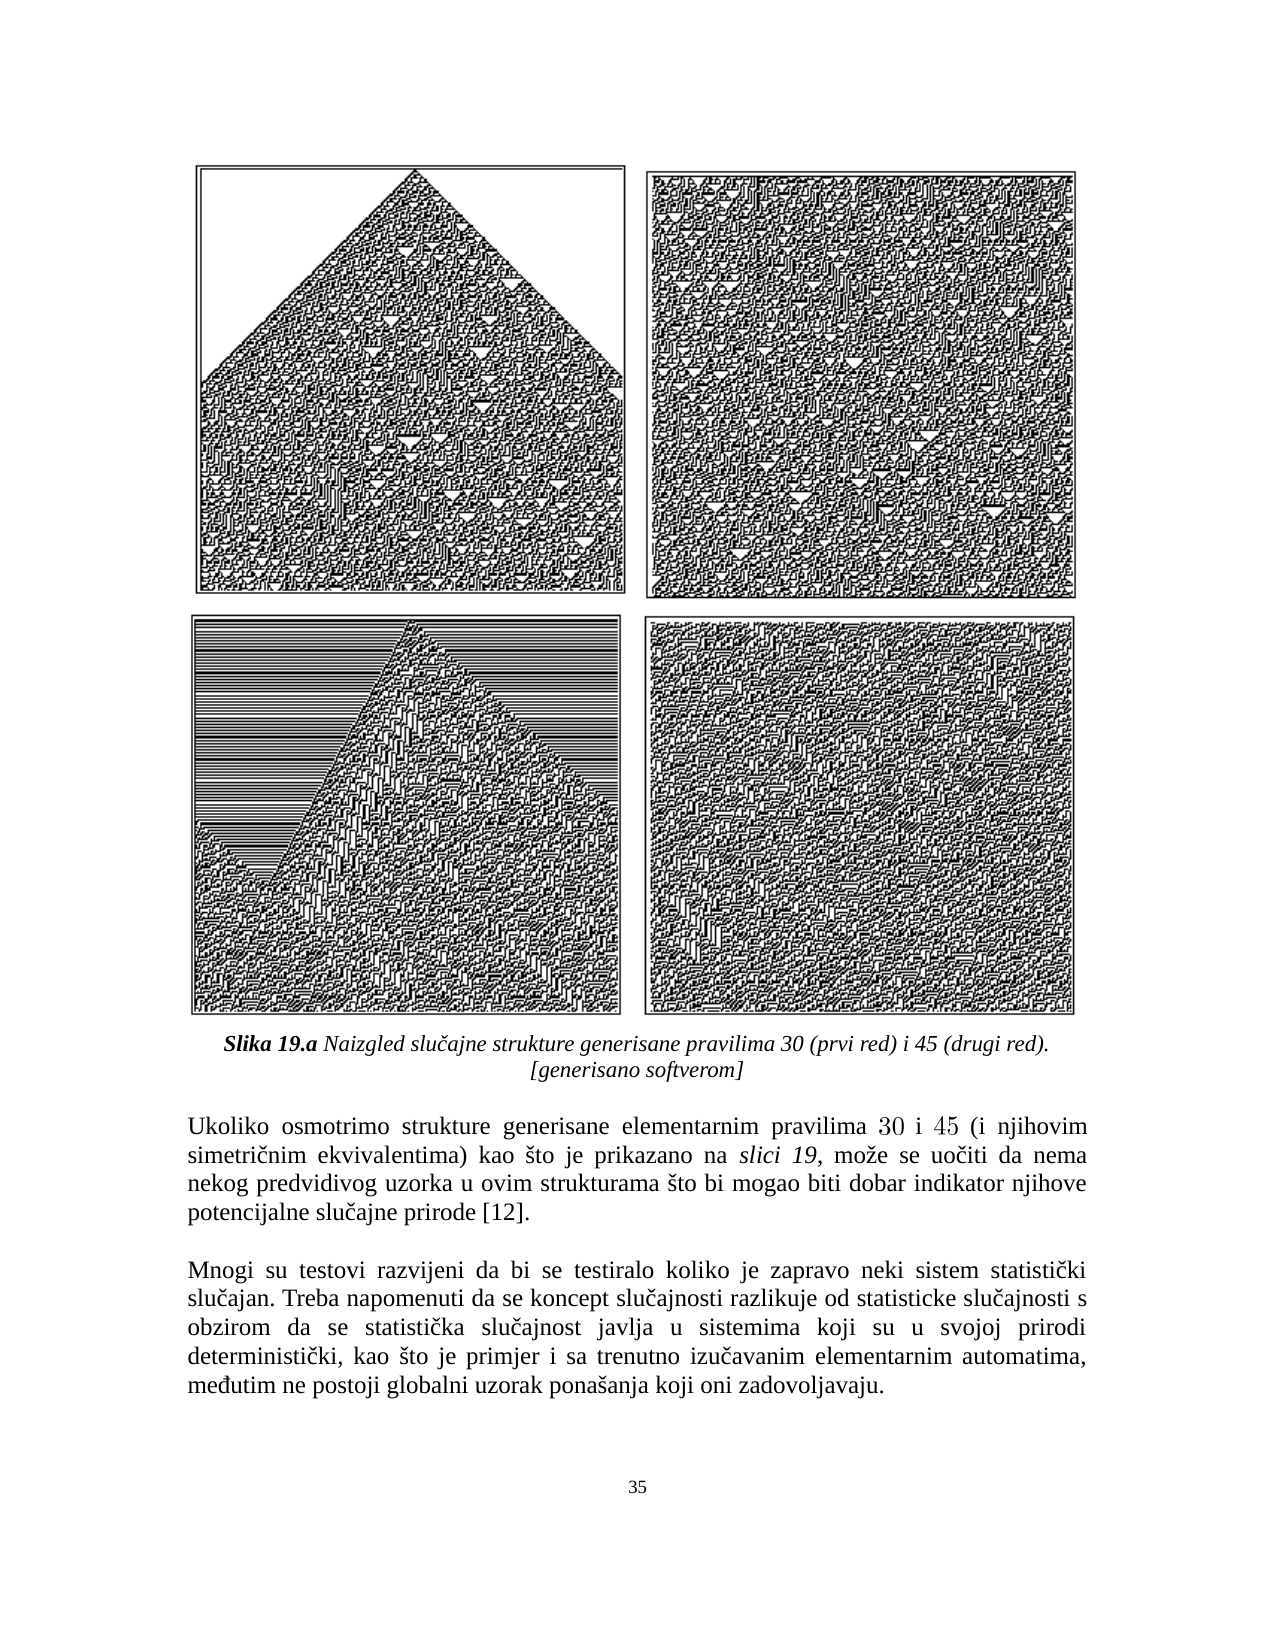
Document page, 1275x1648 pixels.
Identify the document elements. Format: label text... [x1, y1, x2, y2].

text Ukoliko osmotrimo strukture generisane elementarnim pravilima i (i njihovim simetričnim ekvivalentima) kao što je prikazano na slici 19, može se uočiti da nema nekog predvidivog uzorka u ovim strukturama što bi mogao biti dobar indikator njihove potencijalne slučajne prirode [12]. [187, 1111, 1088, 1226]
text Slika 19.a Naizgled slučajne strukture generisane pravilima 30 (prvi red) i 45 (drugi red). [generisano softverom] [188, 1030, 1088, 1082]
picture [934, 1116, 958, 1135]
picture [187, 150, 1088, 1030]
text Mnogi su testovi razvijeni da bi se testiralo koliko je zapravo neki sistem statistički slučajan. Treba napomenuti da se koncept slučajnosti razlikuje od statisticke slučajnosti s obzirom da se statistička slučajnost javlja u sistemima koji su u svojoj prirodi deterministički, kao što je primjer i sa trenutno izučavanim elementarnim automatima, međutim ne postoji globalni uzorak ponašanja koji oni zadovoljavaju. [187, 1255, 1088, 1398]
picture [879, 1117, 904, 1135]
